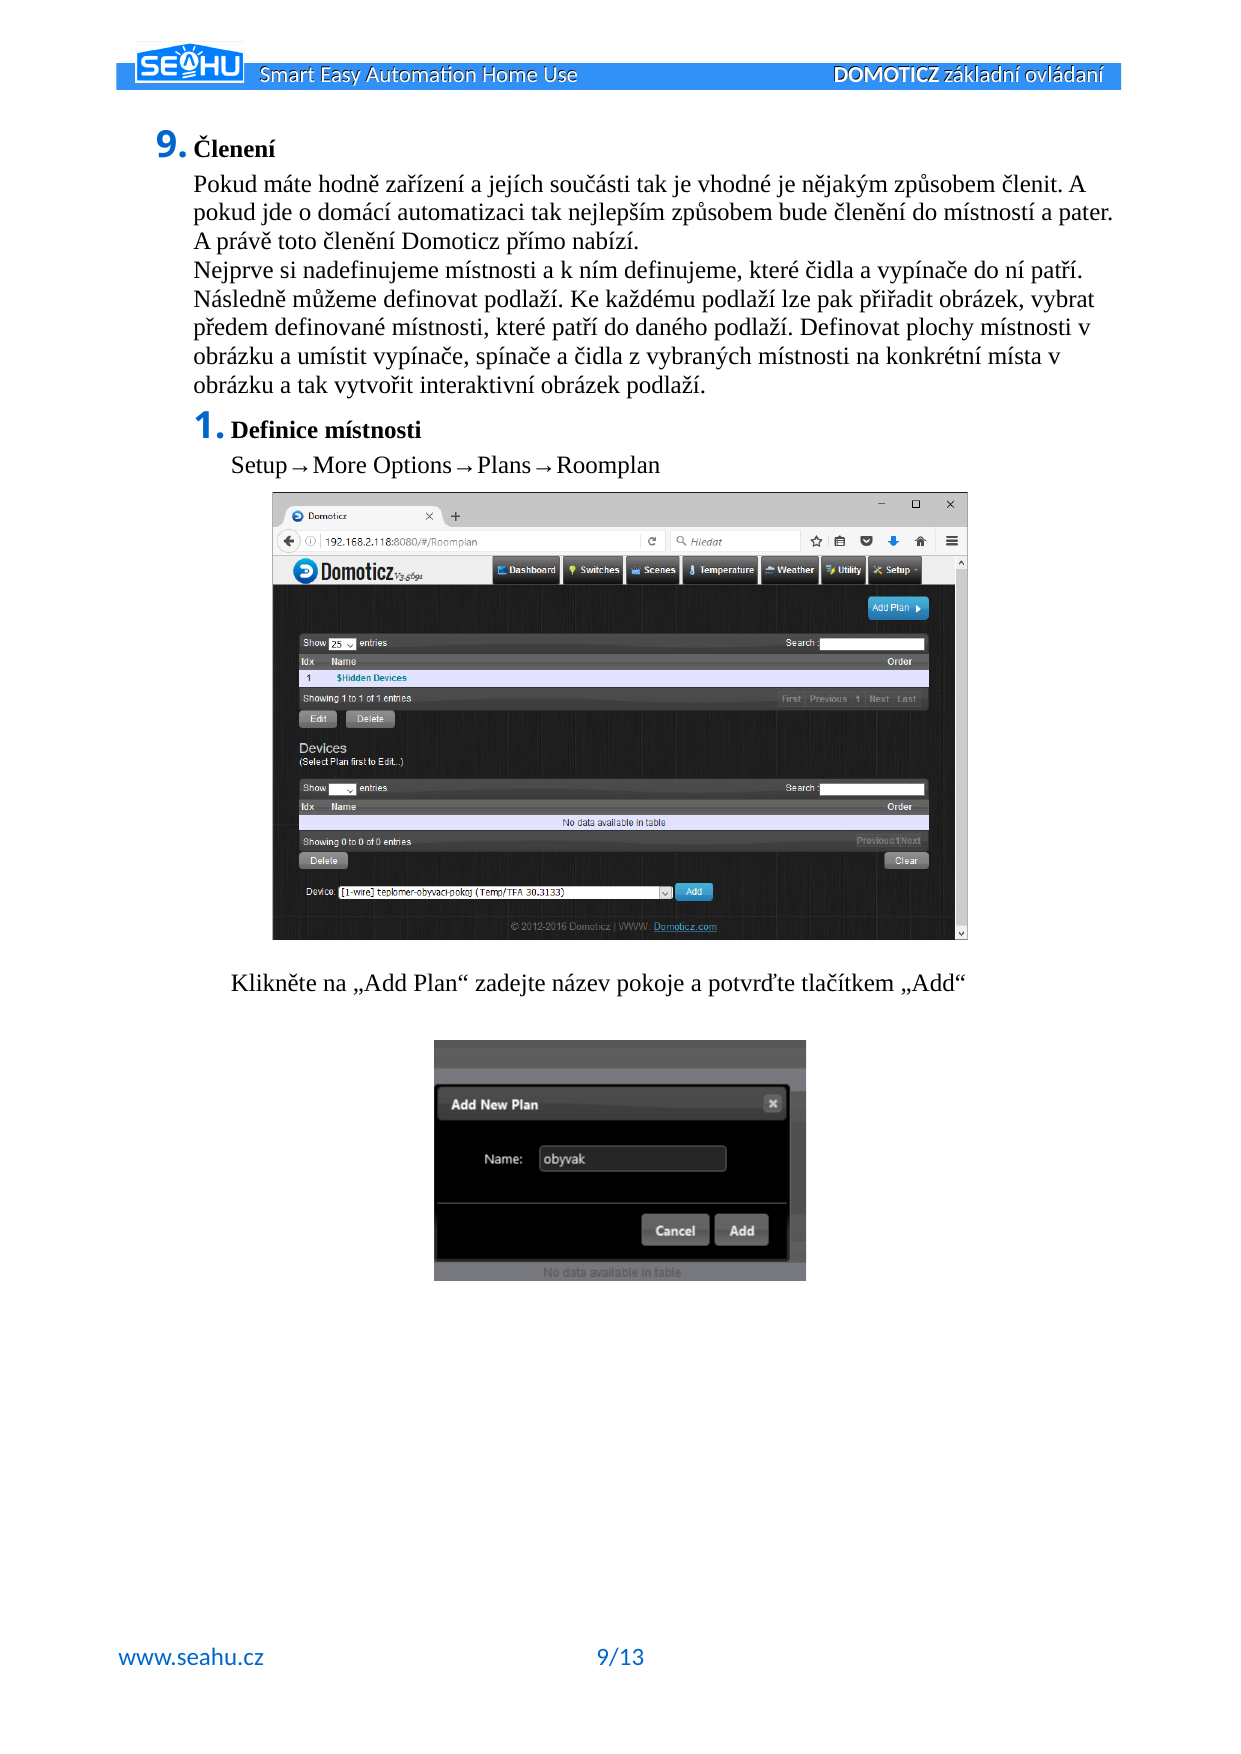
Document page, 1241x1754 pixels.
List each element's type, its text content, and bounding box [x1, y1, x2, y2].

list Pokud máte hodně zařízení a jejích součásti tak je vhodné je nějakým způsobem členit. A pokud jde o domácí automatizaci tak nejlepším způsobem bude členění do místností a pater. A právě toto členění Domoticz přímo nabízí. [156, 169, 1122, 255]
list Nejprve si nadefinujeme místnosti a k ním definujeme, které čidla a vypínače do ní patří. Následně můžeme definovat podlaží. Ke každému podlaží lze pak přiřadit obrázek, vybrat předem definované místnosti, které patří do daného podlaží. Definovat plochy místnosti v obrázku a umístit vypínače, spínače a čidla z vybraných místnosti na konkrétní místa v obrázku a tak vytvořit interaktivní obrázek podlaží. [156, 255, 1122, 399]
picture [135, 41, 245, 83]
list Definice místnosti Setup→More Options→Plans→Roomplan [193, 399, 1122, 478]
picture [434, 1040, 807, 1281]
list Klikněte na „Add Plan“ zadejte název pokoje a potvrďte tlačítkem „Add“ [193, 968, 1122, 997]
list Členení [156, 118, 1122, 169]
picture [272, 492, 968, 940]
